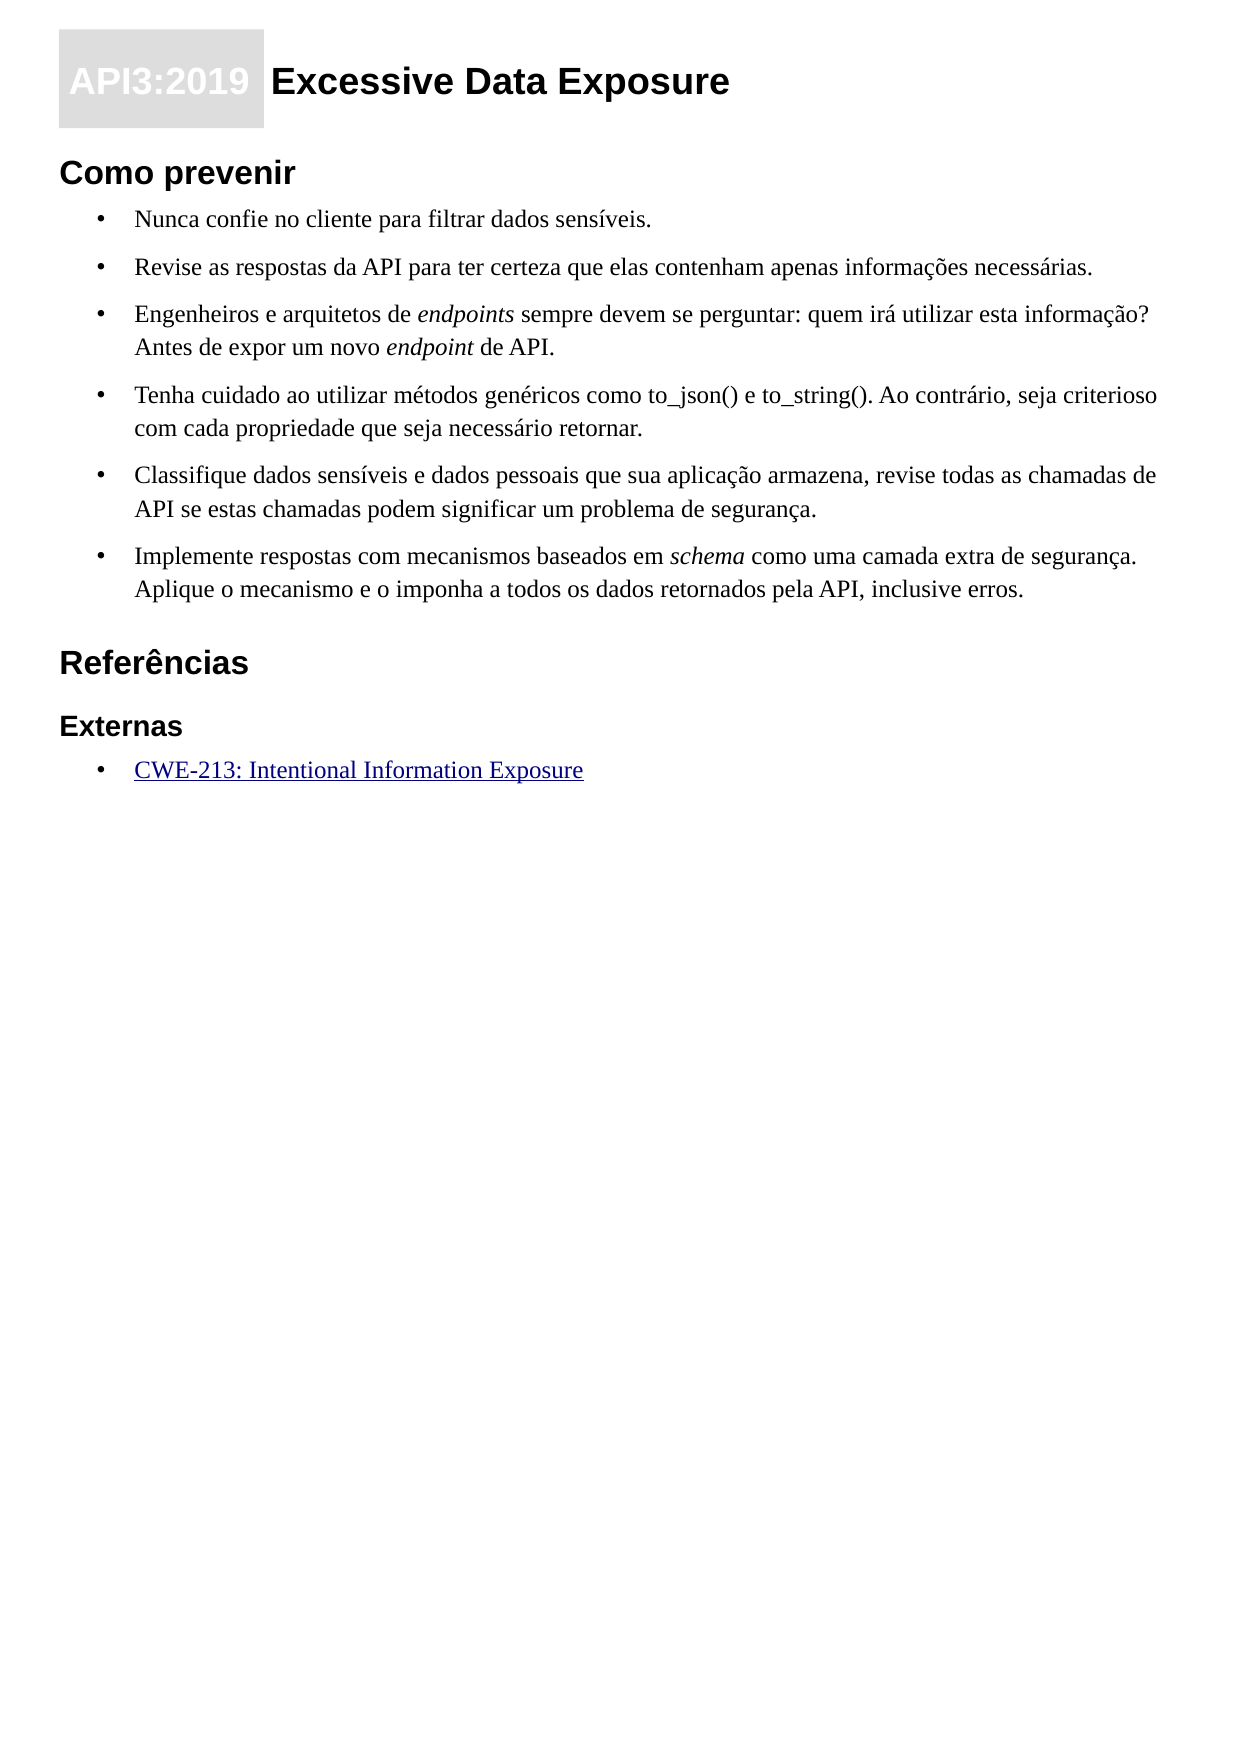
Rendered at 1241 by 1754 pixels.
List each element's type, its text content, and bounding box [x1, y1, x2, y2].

subtitle Externas [59, 708, 1181, 742]
subtitle Como prevenir [59, 153, 1181, 192]
subtitle Referências [59, 643, 1181, 681]
list Revise as respostas da API para ter certeza que elas contenham apenas informações necessárias. [97, 252, 1181, 281]
list Tenha cuidado ao utilizar métodos genéricos como to_json() e to_string(). Ao contrário, seja criterioso com cada propriedade que seja necessário retornar. [97, 380, 1181, 442]
list Engenheiros e arquitetos de endpoints sempre devem se perguntar: quem irá utilizar esta informação? Antes de expor um novo endpoint de API. [97, 299, 1181, 361]
list Nunca confie no cliente para filtrar dados sensíveis. [97, 204, 1181, 233]
list CWE-213: Intentional Information Exposure [97, 755, 1181, 783]
list Implemente respostas com mecanismos baseados em schema como uma camada extra de segurança. Aplique o mecanismo e o imponha a todos os dados retornados pela API, inclusive erros. [97, 541, 1181, 603]
list Classifique dados sensíveis e dados pessoais que sua aplicação armazena, revise todas as chamadas de API se estas chamadas podem significar um problema de segurança. [97, 461, 1181, 522]
